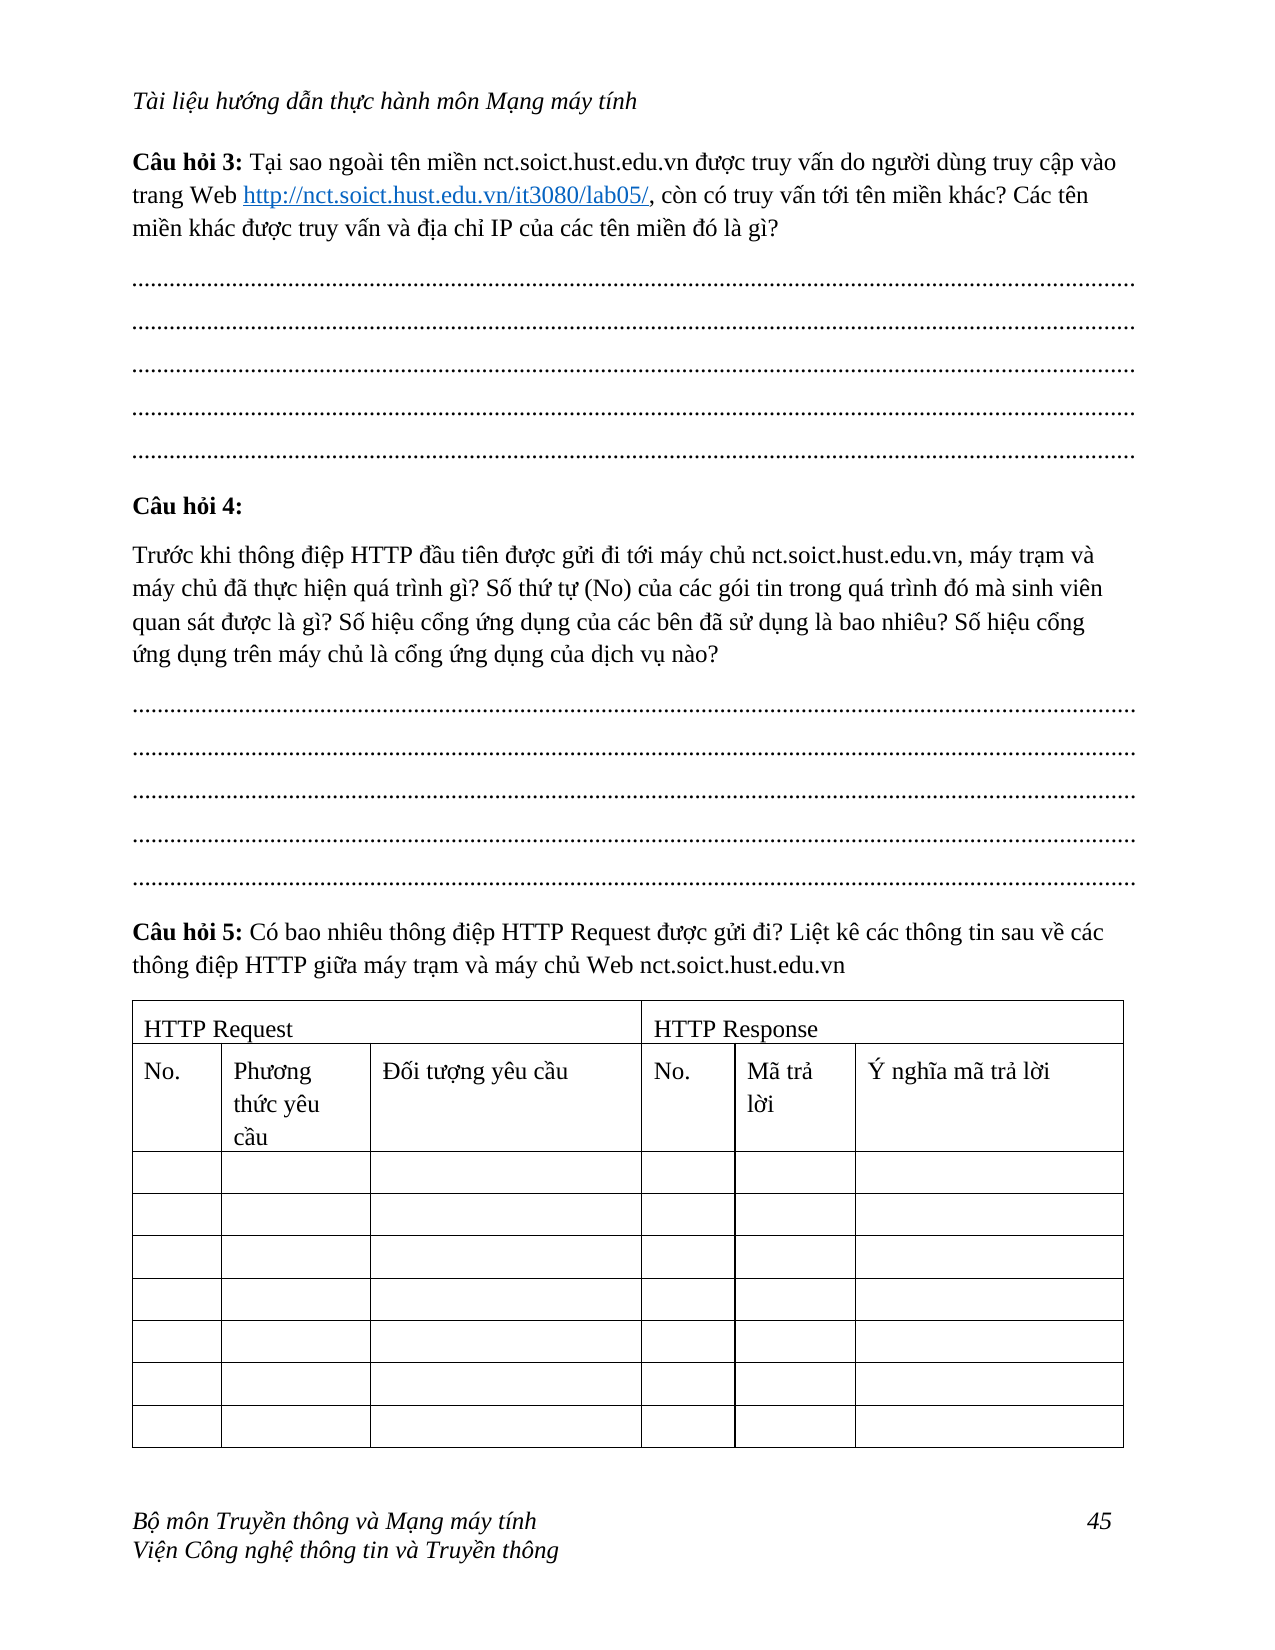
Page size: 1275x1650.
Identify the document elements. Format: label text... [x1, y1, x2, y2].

table_cell [371, 1279, 641, 1320]
table_header HTTP Response [642, 1001, 1123, 1042]
table_cell [736, 1363, 855, 1404]
table_cell [642, 1321, 734, 1362]
table_cell [856, 1321, 1123, 1362]
table_cell [371, 1363, 641, 1404]
table_cell [642, 1406, 734, 1447]
table_cell No. [642, 1044, 734, 1151]
table_cell [856, 1152, 1123, 1193]
table_cell Ý nghĩa mã trả lời [856, 1044, 1123, 1151]
table_cell [222, 1152, 370, 1193]
table_cell [371, 1152, 641, 1193]
table_cell [736, 1321, 855, 1362]
table_cell [642, 1363, 734, 1404]
table_cell [856, 1194, 1123, 1235]
table_cell [736, 1152, 855, 1193]
table_cell [222, 1321, 370, 1362]
table_cell [856, 1236, 1123, 1278]
text Trước khi thông điệp HTTP đầu tiên được gửi đi tới máy chủ nct.soict.hust.edu.vn, máy trạm và máy chủ đã thực hiện quá trình gì? Số thứ tự (No) của các gói tin trong quá trình đó mà sinh viên quan sát được là gì? Số hiệu cổng ứng dụng của các bên đã sử dụng là bao nhiêu? Số hiệu cổng ứng dụng trên máy chủ là cổng ứng dụng của dịch vụ nào? [132, 541, 1125, 668]
table_cell No. [133, 1044, 221, 1151]
table_header HTTP Request [133, 1001, 641, 1042]
table_cell Đối tượng yêu cầu [371, 1044, 641, 1151]
table_cell [133, 1236, 221, 1278]
table_cell [736, 1406, 855, 1447]
text Câu hỏi 4: [132, 491, 1125, 519]
table_cell [642, 1152, 734, 1193]
table_cell [133, 1363, 221, 1404]
table_cell [856, 1406, 1123, 1447]
table_cell [856, 1363, 1123, 1404]
table_cell Mã trả lời [736, 1044, 855, 1151]
table_cell [222, 1279, 370, 1320]
table_cell [133, 1194, 221, 1235]
table_cell [371, 1406, 641, 1447]
table_cell [736, 1194, 855, 1235]
table_cell [856, 1279, 1123, 1320]
table_cell Phương thức yêu cầu [222, 1044, 370, 1151]
table_cell [222, 1363, 370, 1404]
table_cell [642, 1194, 734, 1235]
table_cell [371, 1321, 641, 1362]
text Câu hỏi 5: Có bao nhiêu thông điệp HTTP Request được gửi đi? Liệt kê các thông tin sau về các thông điệp HTTP giữa máy trạm và máy chủ Web nct.soict.hust.edu.vn [132, 917, 1125, 979]
table_cell [642, 1279, 734, 1320]
table_cell [371, 1236, 641, 1278]
table_cell [736, 1279, 855, 1320]
table_cell [133, 1406, 221, 1447]
table_cell [133, 1279, 221, 1320]
table_cell [222, 1406, 370, 1447]
table_cell [222, 1236, 370, 1278]
table_cell [371, 1194, 641, 1235]
table_cell [642, 1236, 734, 1278]
table_cell [222, 1194, 370, 1235]
text Câu hỏi 3: Tại sao ngoài tên miền nct.soict.hust.edu.vn được truy vấn do người dùng truy cập vào trang Web http://nct.soict.hust.edu.vn/it3080/lab05/, còn có truy vấn tới tên miền khác? Các tên miền khác được truy vấn và địa chỉ IP của các tên miền đó là gì? [132, 147, 1125, 242]
table_cell [736, 1236, 855, 1278]
table_cell [133, 1152, 221, 1193]
table_cell [133, 1321, 221, 1362]
